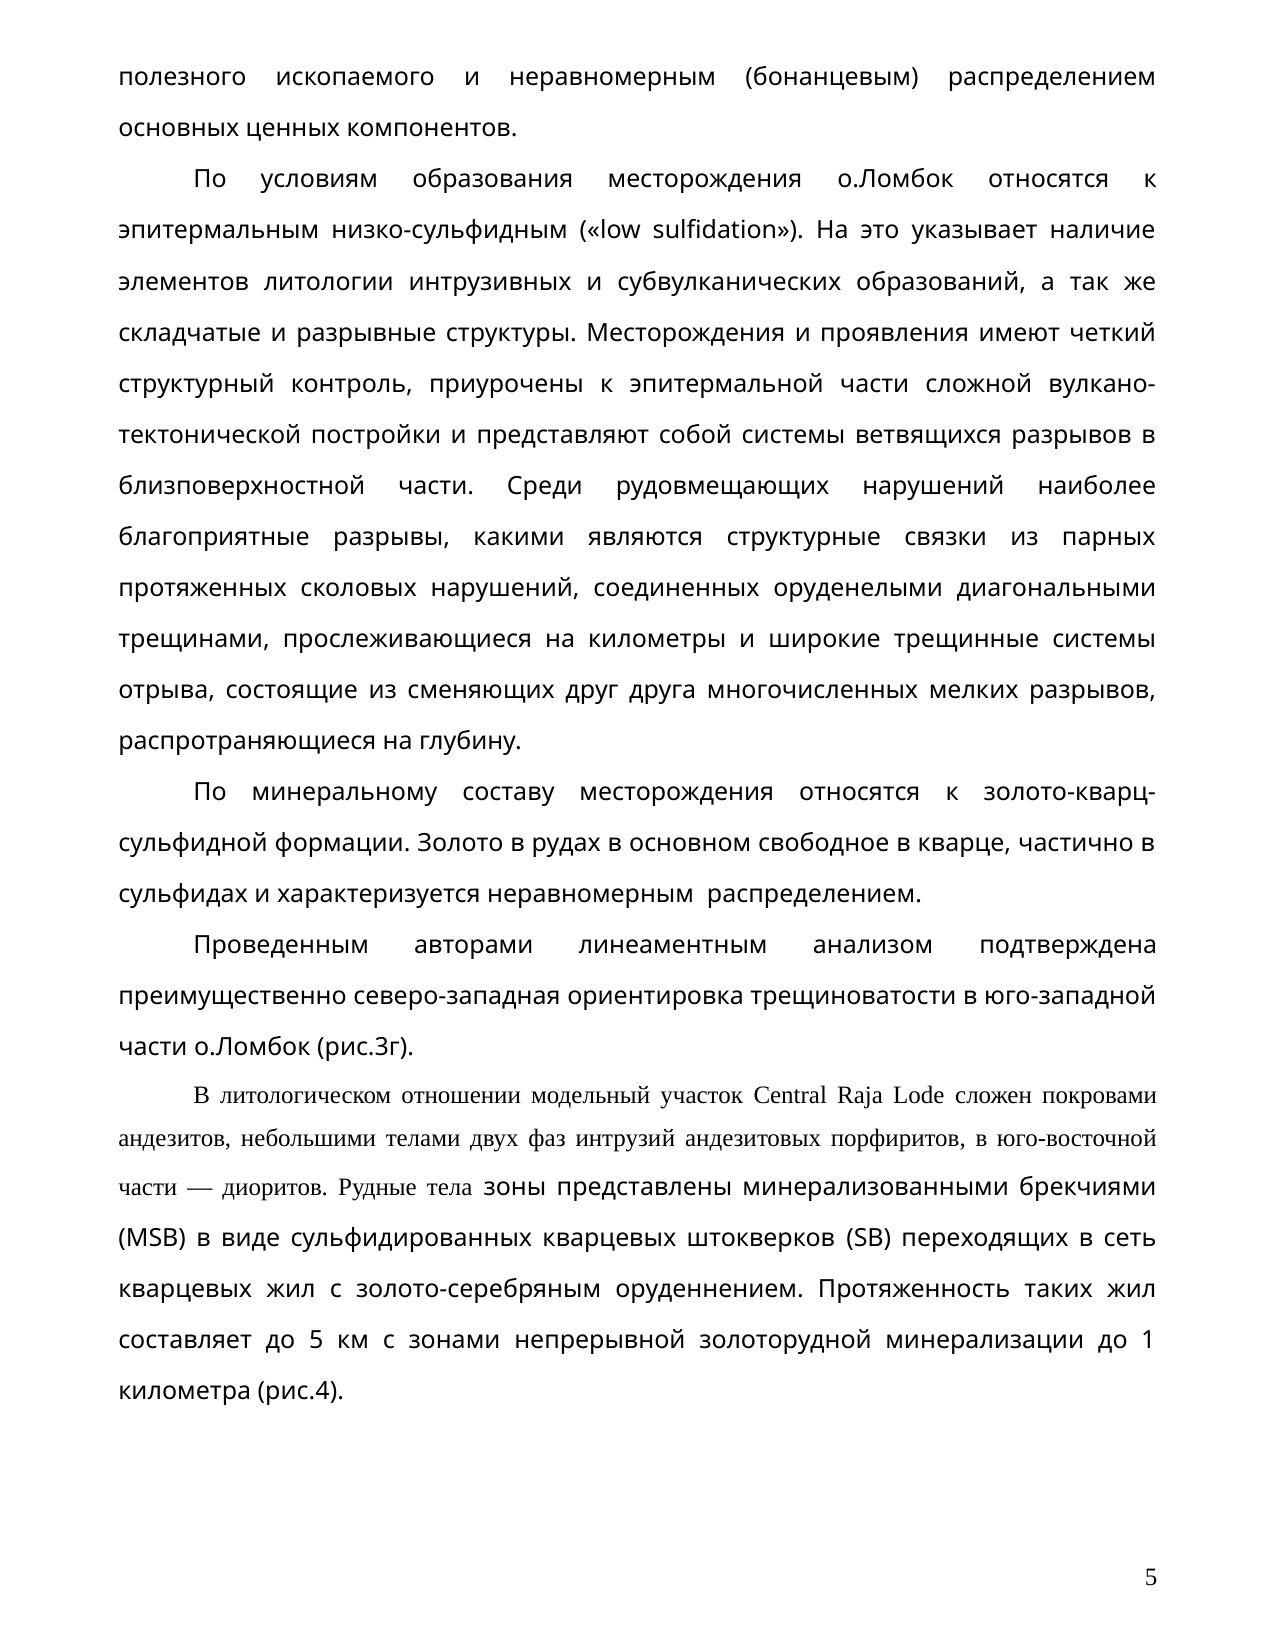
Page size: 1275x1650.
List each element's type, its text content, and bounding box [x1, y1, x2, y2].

text По условиям образования месторождения о.Ломбок относятся к эпитермальным низко-сульфидным («low sulfidation»). На это указывает наличие элементов литологии интрузивных и субвулканических образований, а так же складчатые и разрывные структуры. Месторождения и проявления имеют четкий структурный контроль, приурочены к эпитермальной части сложной вулкано-тектонической постройки и представляют собой системы ветвящихся разрывов в близповерхностной части. Среди рудовмещающих нарушений наиболее благоприятные разрывы, какими являются структурные связки из парных протяженных сколовых нарушений, соединенных оруденелыми диагональными трещинами, прослеживающиеся на километры и широкие трещинные системы отрыва, состоящие из сменяющих друг друга многочисленных мелких разрывов, распротраняющиеся на глубину. [118, 161, 1157, 757]
text Проведенным авторами линеаментным анализом подтверждена преимущественно северо-западная ориентировка трещиноватости в юго-западной части о.Ломбок (рис.3г). [118, 927, 1157, 1063]
text полезного ископаемого и неравномерным (бонанцевым) распределением основных ценных компонентов. [118, 59, 1157, 144]
text По минеральному составу месторождения относятся к золото-кварц-сульфидной формации. Золото в рудах в основном свободное в кварце, частично в сульфидах и характеризуется неравномерным распределением. [118, 774, 1157, 910]
text В литологическом отношении модельный участок Central Raja Lode сложен покровами андезитов, небольшими телами двух фаз интрузий андезитовых порфиритов, в юго-восточной части — диоритов. Рудные тела зоны представлены минерализованными брекчиями (MSB) в виде сульфидированных кварцевых штокверков (SB) переходящих в сеть кварцевых жил с золото-серебряным оруденнением. Протяженность таких жил составляет до 5 км с зонами непрерывной золоторудной минерализации до 1 километра (рис.4). [118, 1080, 1157, 1407]
